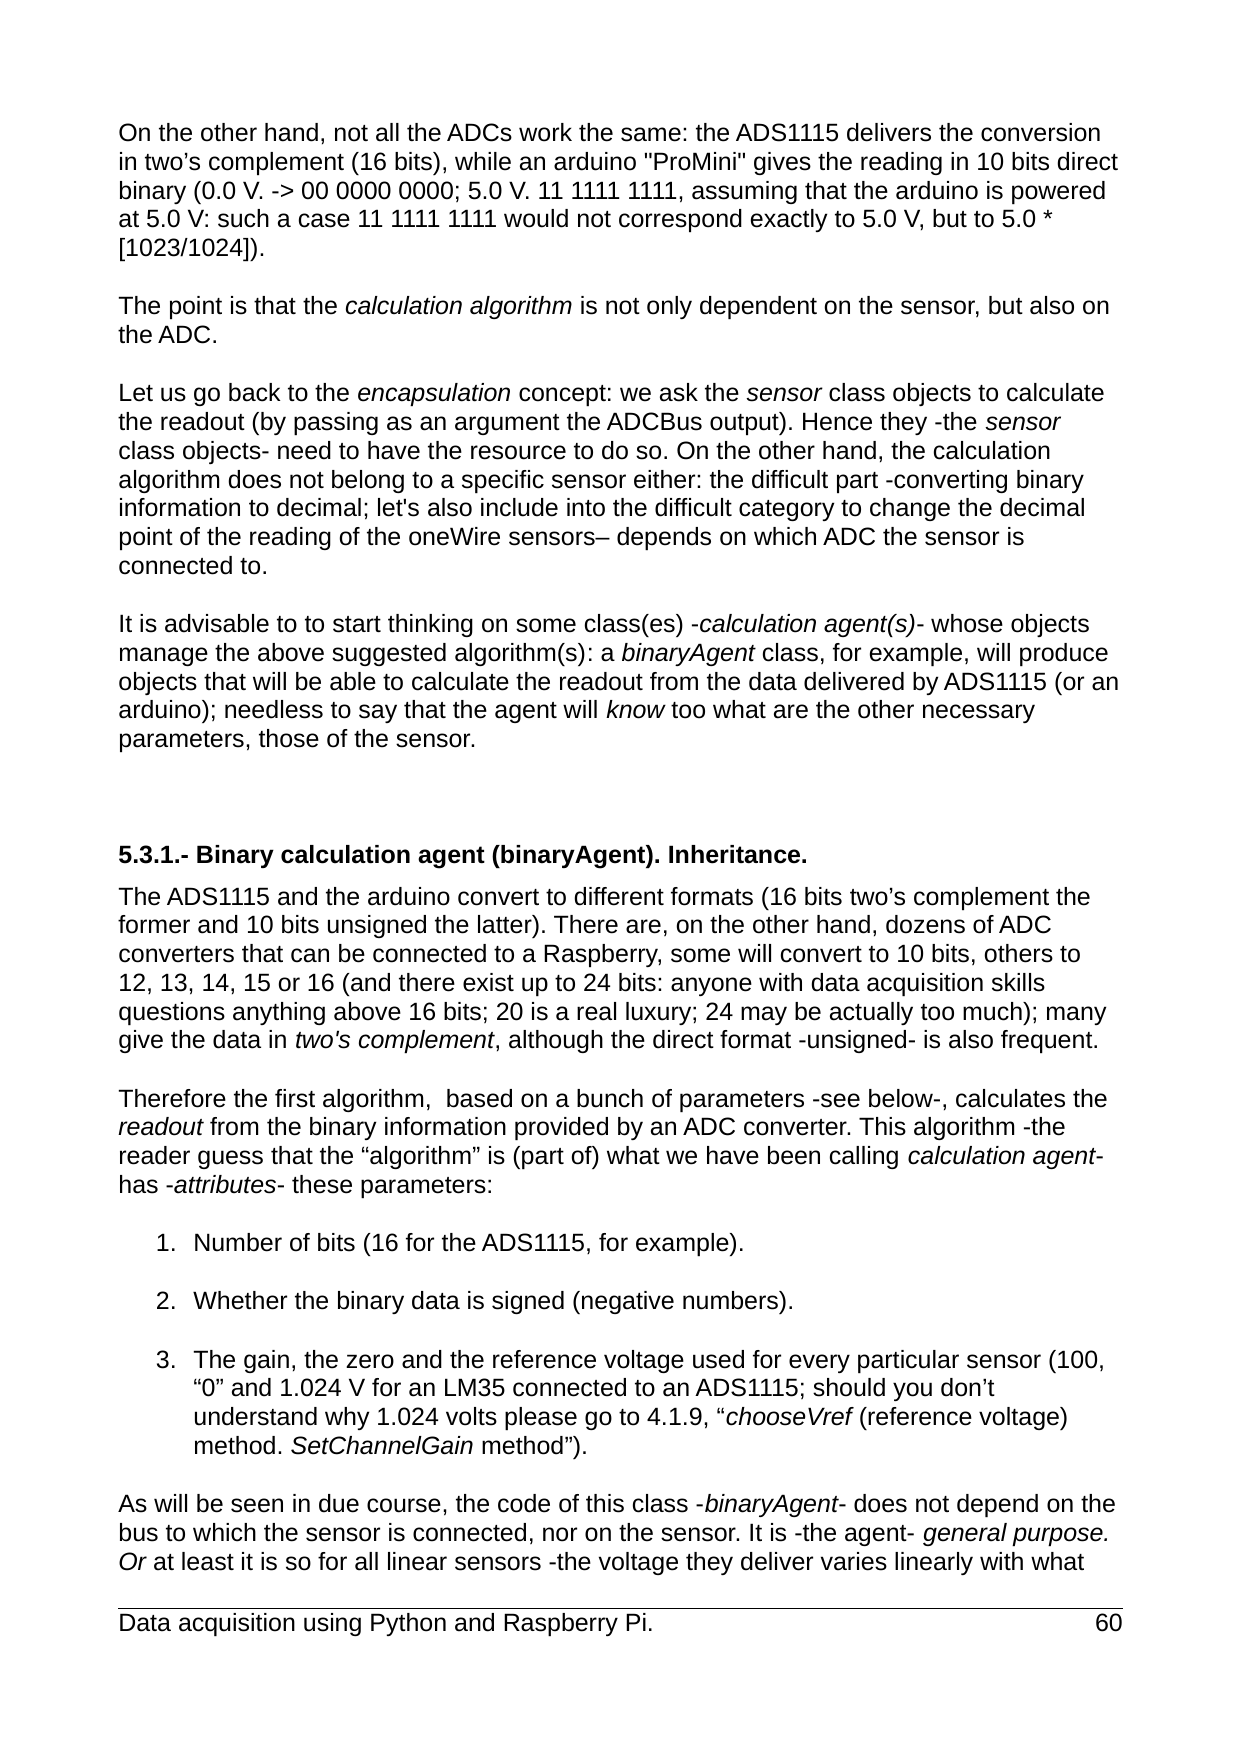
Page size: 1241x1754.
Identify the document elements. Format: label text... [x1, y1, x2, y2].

list Whether the binary data is signed (negative numbers). [156, 1286, 1122, 1315]
text Let us go back to the encapsulation concept: we ask the sensor class objects to calculate the readout (by passing as an argument the ADCBus output). Hence they -the sensor class objects- need to have the resource to do so. On the other hand, the calculation algorithm does not belong to a specific sensor either: the difficult part -converting binary information to decimal; let's also include into the difficult category to change the decimal point of the reading of the oneWire sensors– depends on which ADC the sensor is connected to. [118, 378, 1122, 579]
text On the other hand, not all the ADCs work the same: the ADS1115 delivers the conversion in two’s complement (16 bits), while an arduino "ProMini" gives the reading in 10 bits direct binary (0.0 V. -> 00 0000 0000; 5.0 V. 11 1111 1111, assuming that the arduino is powered at 5.0 V: such a case 11 1111 1111 would not correspond exactly to 5.0 V, but to 5.0 * [1023/1024]). [118, 118, 1122, 262]
subtitle 5.3.1.- Binary calculation agent (binaryAgent). Inheritance. [118, 841, 1122, 869]
text The point is that the calculation algorithm is not only dependent on the sensor, but also on the ADC. [118, 291, 1122, 349]
list The gain, the zero and the reference voltage used for every particular sensor (100, “0” and 1.024 V for an LM35 connected to an ADS1115; should you don’t understand why 1.024 volts please go to 4.1.9, “chooseVref (reference voltage) method. SetChannelGain method”). [156, 1344, 1122, 1459]
text Therefore the first algorithm, based on a bunch of parameters -see below-, calculates the readout from the binary information provided by an ADC converter. This algorithm -the reader guess that the “algorithm” is (part of) what we have been calling calculation agent- has -attributes- these parameters: [118, 1084, 1122, 1199]
list Number of bits (16 for the ADS1115, for example). [156, 1228, 1122, 1257]
text As will be seen in due course, the code of this class -binaryAgent- does not depend on the bus to which the sensor is connected, nor on the sensor. It is -the agent- general purpose. Or at least it is so for all linear sensors -the voltage they deliver varies linearly with what [118, 1489, 1122, 1575]
text It is advisable to to start thinking on some class(es) -calculation agent(s)- whose objects manage the above suggested algorithm(s): a binaryAgent class, for example, will produce objects that will be able to calculate the readout from the data delivered by ADS1115 (or an arduino); needless to say that the agent will know too what are the other necessary parameters, those of the sensor. [118, 609, 1122, 753]
text The ADS1115 and the arduino convert to different formats (16 bits two’s complement the former and 10 bits unsigned the latter). There are, on the other hand, dozens of ADC converters that can be connected to a Raspberry, some will convert to 10 bits, others to 12, 13, 14, 15 or 16 (and there exist up to 24 bits: anyone with data acquisition skills questions anything above 16 bits; 20 is a real luxury; 24 may be actually too much); many give the data in two's complement, although the direct format -unsigned- is also frequent. [118, 882, 1122, 1054]
